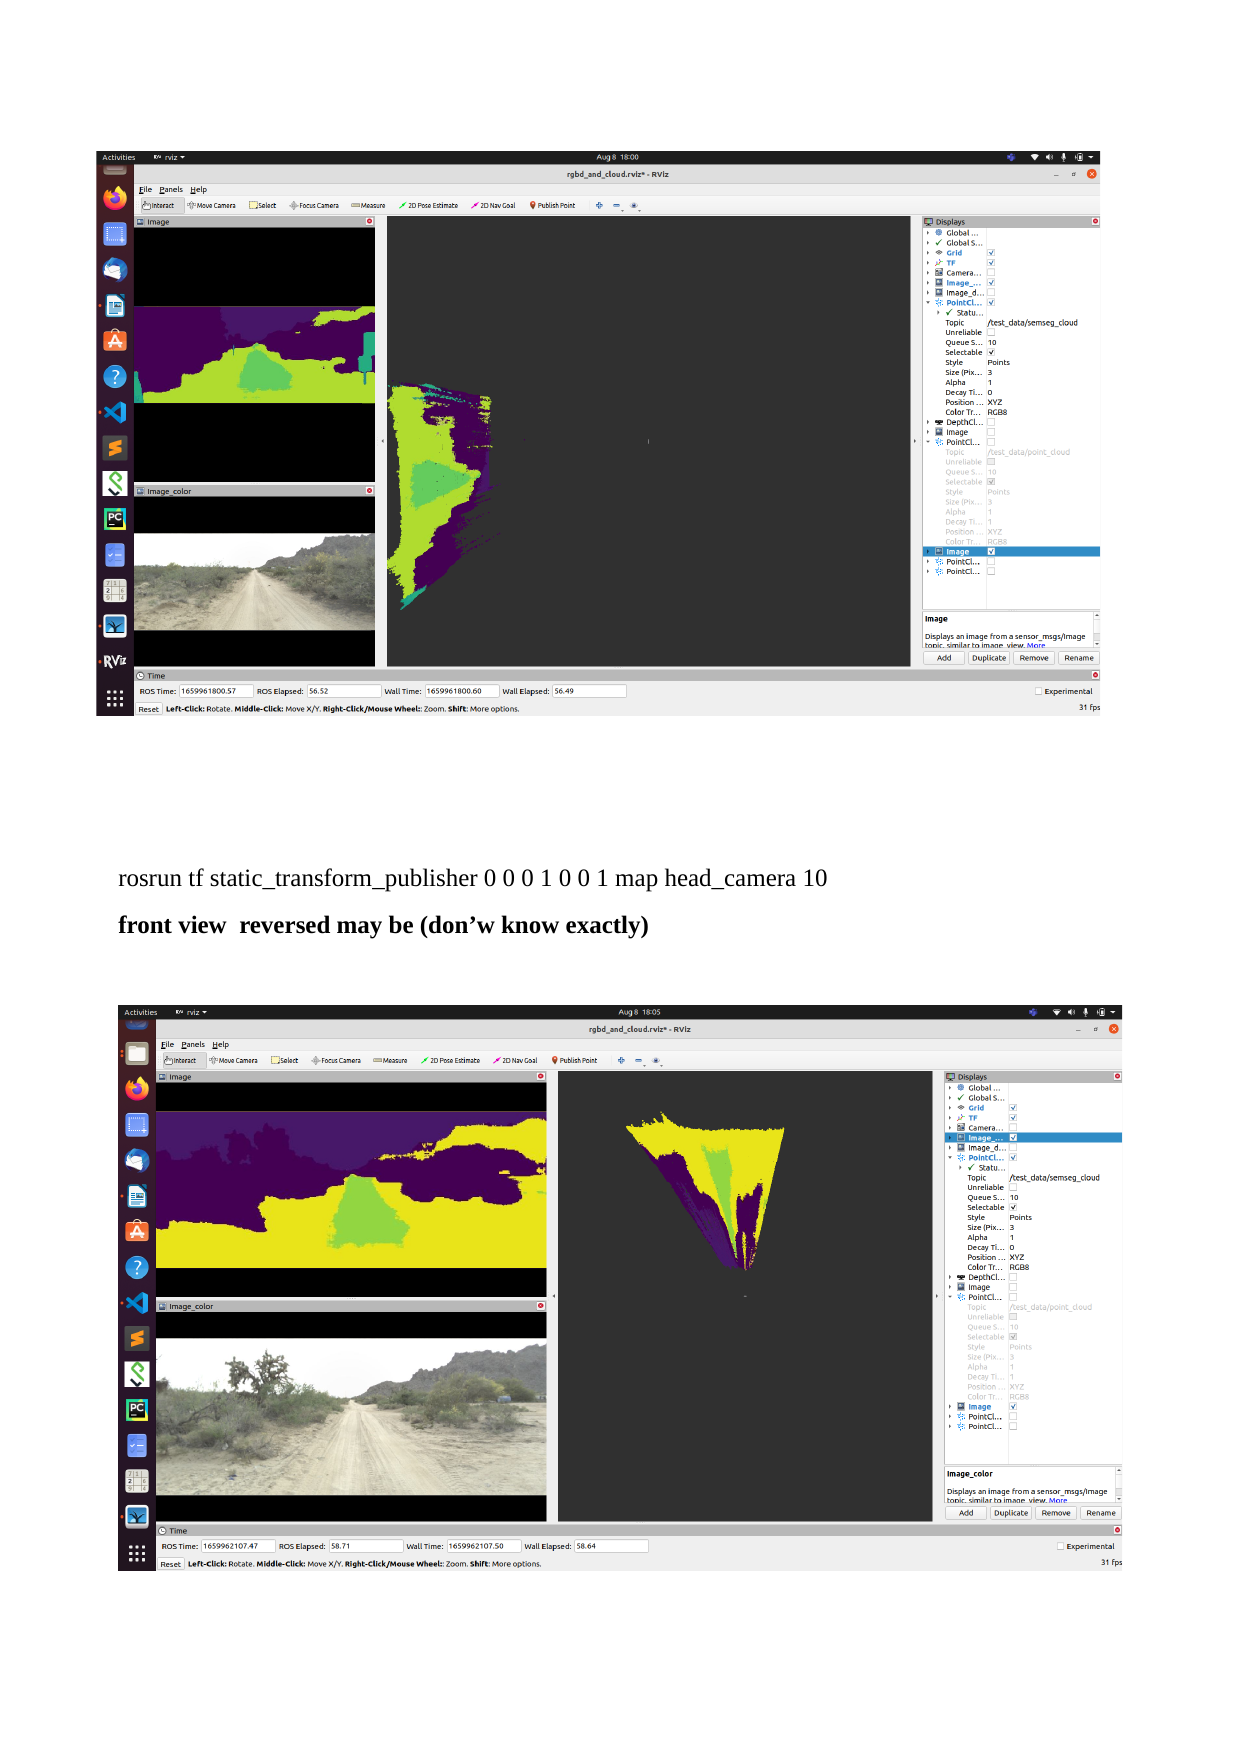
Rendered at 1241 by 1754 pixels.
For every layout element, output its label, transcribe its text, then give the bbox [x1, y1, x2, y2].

picture [118, 1005, 1123, 1571]
text front view reversed may be (don’w know exactly) [118, 910, 1122, 939]
picture [96, 151, 1101, 716]
text rosrun tf static_transform_publisher 0 0 0 1 0 0 1 map head_camera 10 [118, 863, 1122, 892]
